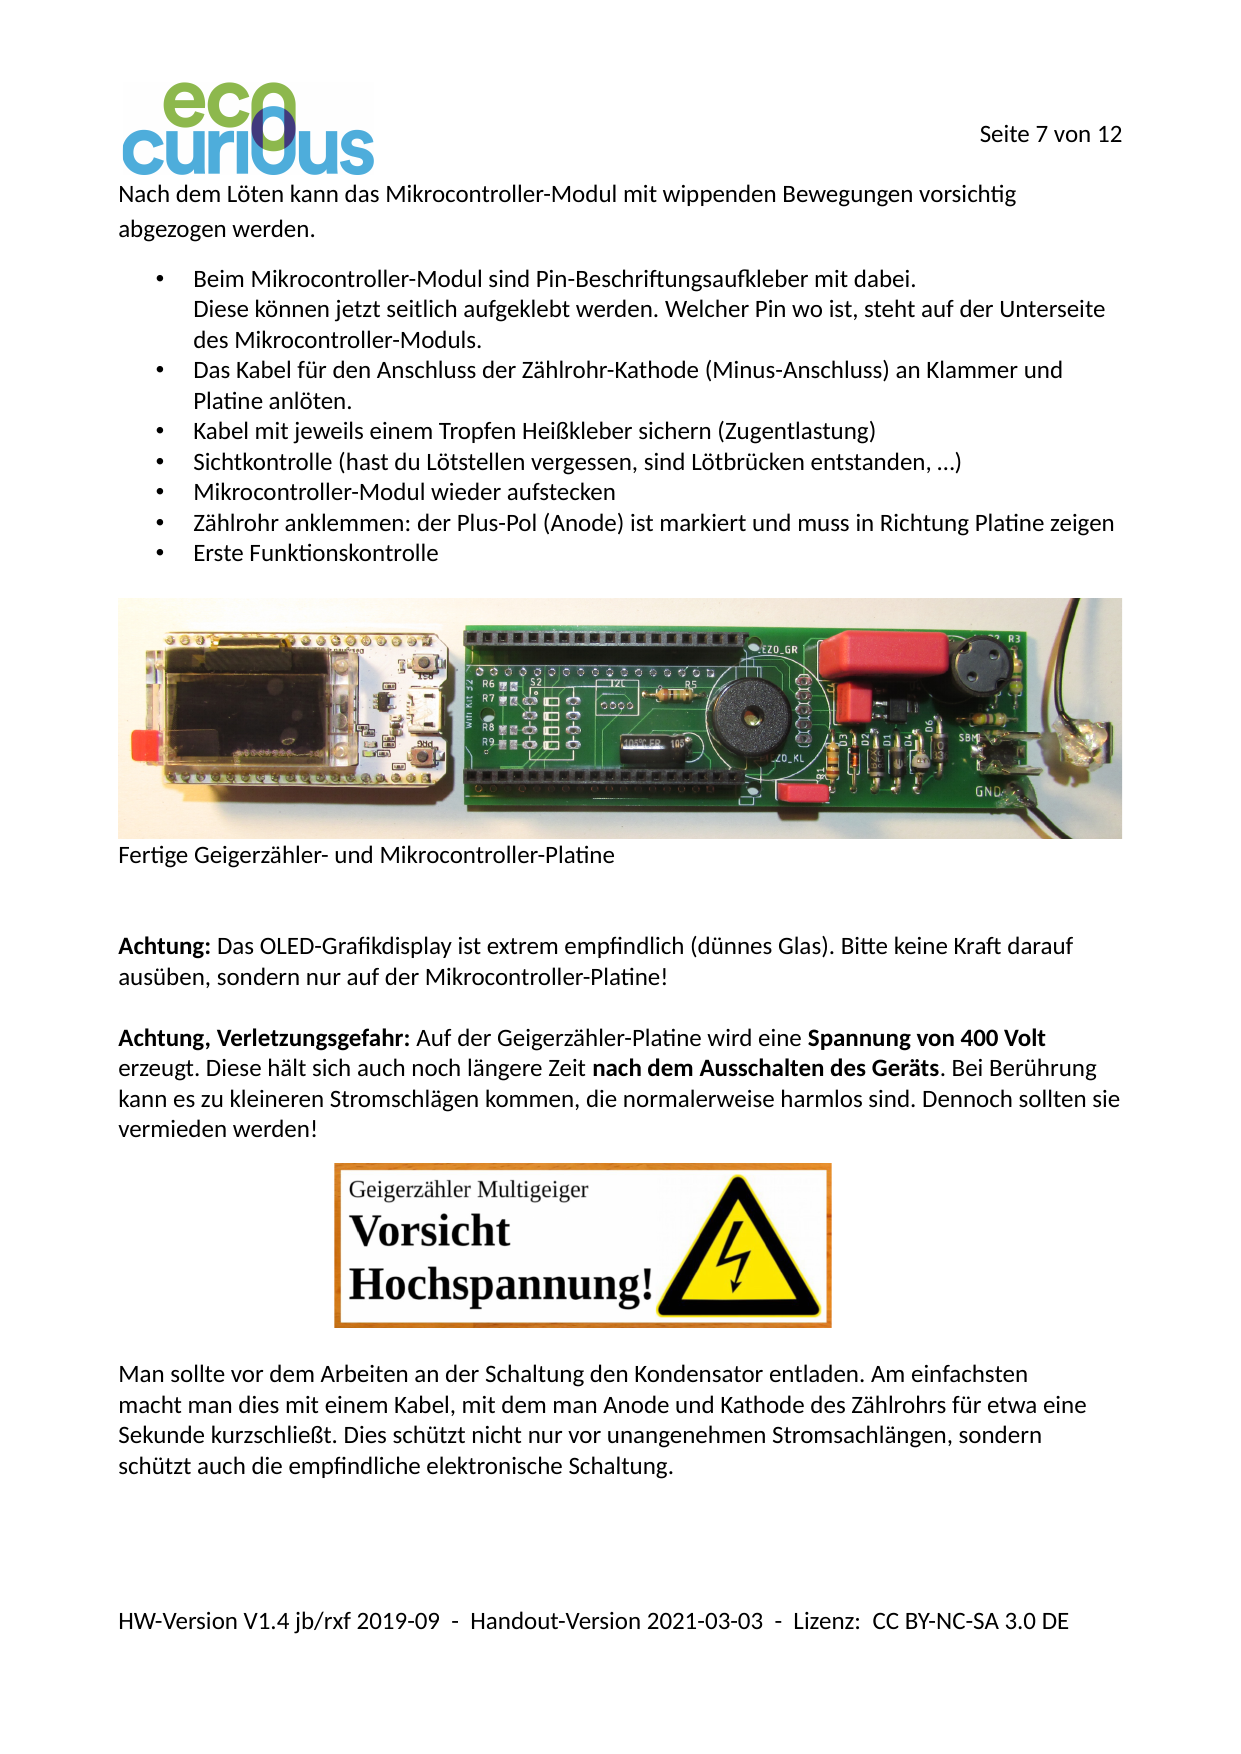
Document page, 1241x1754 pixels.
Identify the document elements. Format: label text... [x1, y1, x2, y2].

list Kabel mit jeweils einem Tropfen Heißkleber sichern (Zugentlastung) [156, 415, 1122, 446]
text macht man dies mit einem Kabel, mit dem man Anode und Kathode des Zählrohrs für etwa eine [118, 1389, 1122, 1419]
text Nach dem Löten kann das Mikrocontroller-Modul mit wippenden Bewegungen vorsichtig abgezogen werden. [118, 178, 1122, 244]
text Man sollte vor dem Arbeiten an der Schaltung den Kondensator entladen. Am einfachsten [118, 1358, 1122, 1389]
list Erste Funktionskontrolle [156, 537, 1122, 568]
text Achtung: Das OLED-Grafikdisplay ist extrem empfindlich (dünnes Glas). Bitte keine Kraft darauf ausüben, sondern nur auf der Mikrocontroller-Platine! [118, 931, 1122, 992]
text Fertige Geigerzähler- und Mikrocontroller-Platine [118, 839, 1122, 869]
text schützt auch die empfindliche elektronische Schaltung. [118, 1450, 1122, 1480]
picture [334, 1163, 832, 1328]
picture [122, 82, 374, 175]
list Sichtkontrolle (hast du Lötstellen vergessen, sind Lötbrücken entstanden, …) [156, 446, 1122, 476]
list Beim Mikrocontroller-Modul sind Pin-Beschriftungsaufkleber mit dabei. Diese können jetzt seitlich aufgeklebt werden. Welcher Pin wo ist, steht auf der Unterseite des Mikrocontroller-Moduls. [156, 263, 1122, 354]
text Sekunde kurzschließt. Dies schützt nicht nur vor unangenehmen Stromsachlängen, sondern [118, 1419, 1122, 1450]
list Mikrocontroller-Modul wieder aufstecken [156, 476, 1122, 507]
text Achtung, Verletzungsgefahr: Auf der Geigerzähler-Platine wird eine Spannung von 400 Volt erzeugt. Diese hält sich auch noch längere Zeit nach dem Ausschalten des Geräts. Bei Berührung kann es zu kleineren Stromschlägen kommen, die normalerweise harmlos sind. Dennoch sollten sie vermieden werden! [118, 1022, 1122, 1144]
picture [118, 598, 1123, 839]
list Das Kabel für den Anschluss der Zählrohr-Kathode (Minus-Anschluss) an Klammer und Platine anlöten. [156, 354, 1122, 415]
list Zählrohr anklemmen: der Plus-Pol (Anode) ist markiert und muss in Richtung Platine zeigen [156, 507, 1122, 537]
